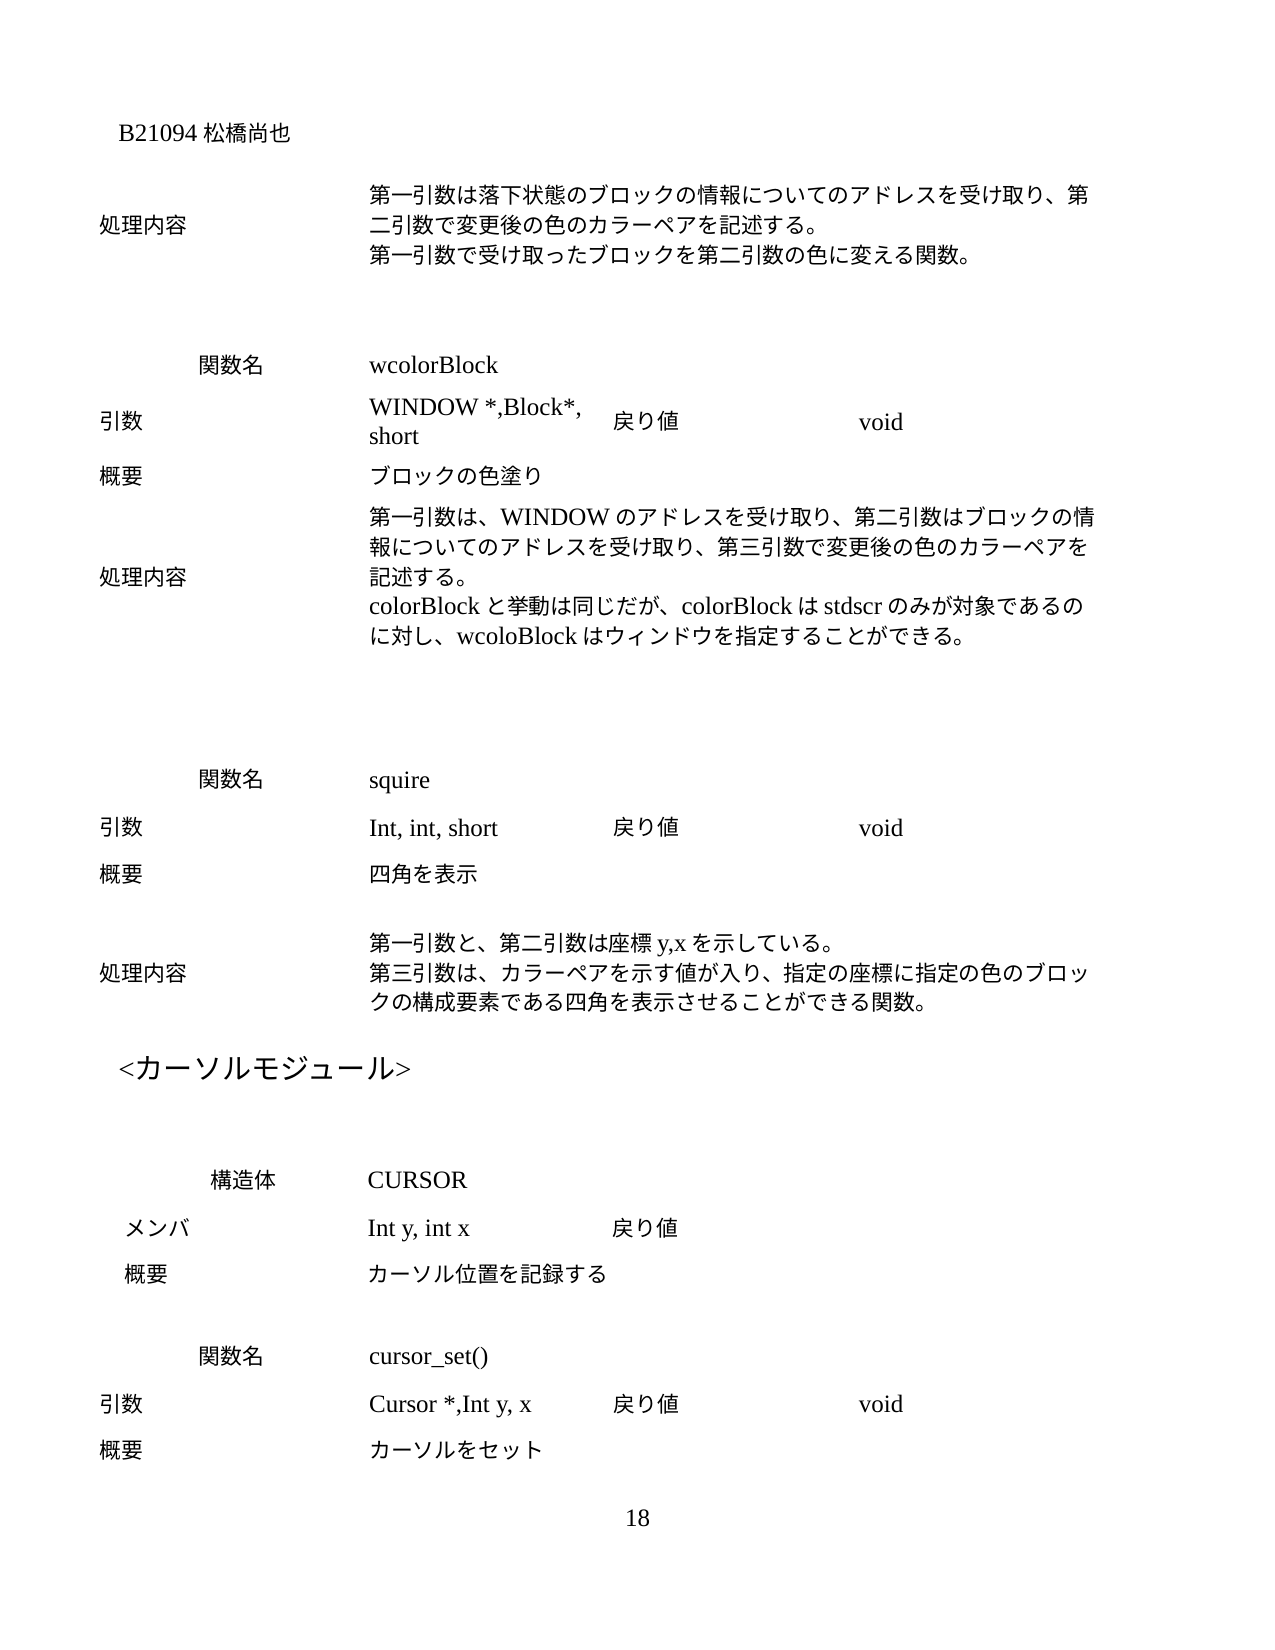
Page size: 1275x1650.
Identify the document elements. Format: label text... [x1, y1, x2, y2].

table_header squire [366, 755, 1106, 804]
table_cell 引数 [96, 389, 366, 453]
table_cell 戻り値 [610, 1380, 856, 1427]
table_cell WINDOW *,Block*, short [366, 389, 610, 453]
table_cell 引数 [96, 1380, 366, 1427]
table_cell void [856, 389, 1106, 453]
table_cell 処理内容 [96, 897, 366, 1048]
table_cell Cursor *,Int y, x [366, 1380, 610, 1427]
table_cell void [856, 1380, 1106, 1427]
text <カーソルモジュール> [118, 1048, 1157, 1088]
table_cell 戻り値 [610, 389, 856, 453]
table_cell 処理内容 [96, 178, 366, 273]
table_cell カーソル位置を記録する [365, 1251, 1106, 1297]
table_header CURSOR [365, 1155, 1106, 1204]
table_cell Int, int, short [366, 804, 610, 851]
table_cell 第一引数は、WINDOWのアドレスを受け取り、第二引数はブロックの情報についてのアドレスを受け取り、第三引数で変更後の色のカラーペアを記述する。 colorBlockと挙動は同じだが、colorBlockはstdscrのみが対象であるのに対し、wcoloBlockはウィンドウを指定することができる。 [366, 499, 1106, 654]
table_cell 第一引数と、第二引数は座標y,xを示している。 第三引数は、カラーペアを示す値が入り、指定の座標に指定の色のブロックの構成要素である四角を表示させることができる関数。 [366, 897, 1106, 1048]
table_header 関数名 [96, 340, 366, 389]
table_cell Int y, int x [365, 1204, 609, 1251]
table_cell 概要 [122, 1251, 364, 1297]
table_cell 戻り値 [610, 1204, 854, 1251]
table_cell 概要 [96, 453, 366, 499]
table_cell 処理内容 [96, 499, 366, 654]
table_cell void [856, 804, 1106, 851]
table_cell 第一引数は落下状態のブロックの情報についてのアドレスを受け取り、第二引数で変更後の色のカラーペアを記述する。 第一引数で受け取ったブロックを第二引数の色に変える関数。 [366, 178, 1106, 273]
table_header wcolorBlock [366, 340, 1106, 389]
table_cell [855, 1204, 1106, 1251]
table_cell カーソルをセット [366, 1427, 1106, 1473]
table_cell 引数 [96, 804, 366, 851]
table_cell ブロックの色塗り [366, 453, 1106, 499]
table_header 関数名 [96, 1331, 366, 1380]
table_cell 概要 [96, 851, 366, 897]
table_header 関数名 [96, 755, 366, 804]
table_cell メンバ [122, 1204, 364, 1251]
table_cell 概要 [96, 1427, 366, 1473]
table_header 構造体 [122, 1155, 364, 1204]
table_cell 戻り値 [610, 804, 856, 851]
table_header cursor_set() [366, 1331, 1106, 1380]
table_cell 四角を表示 [366, 851, 1106, 897]
